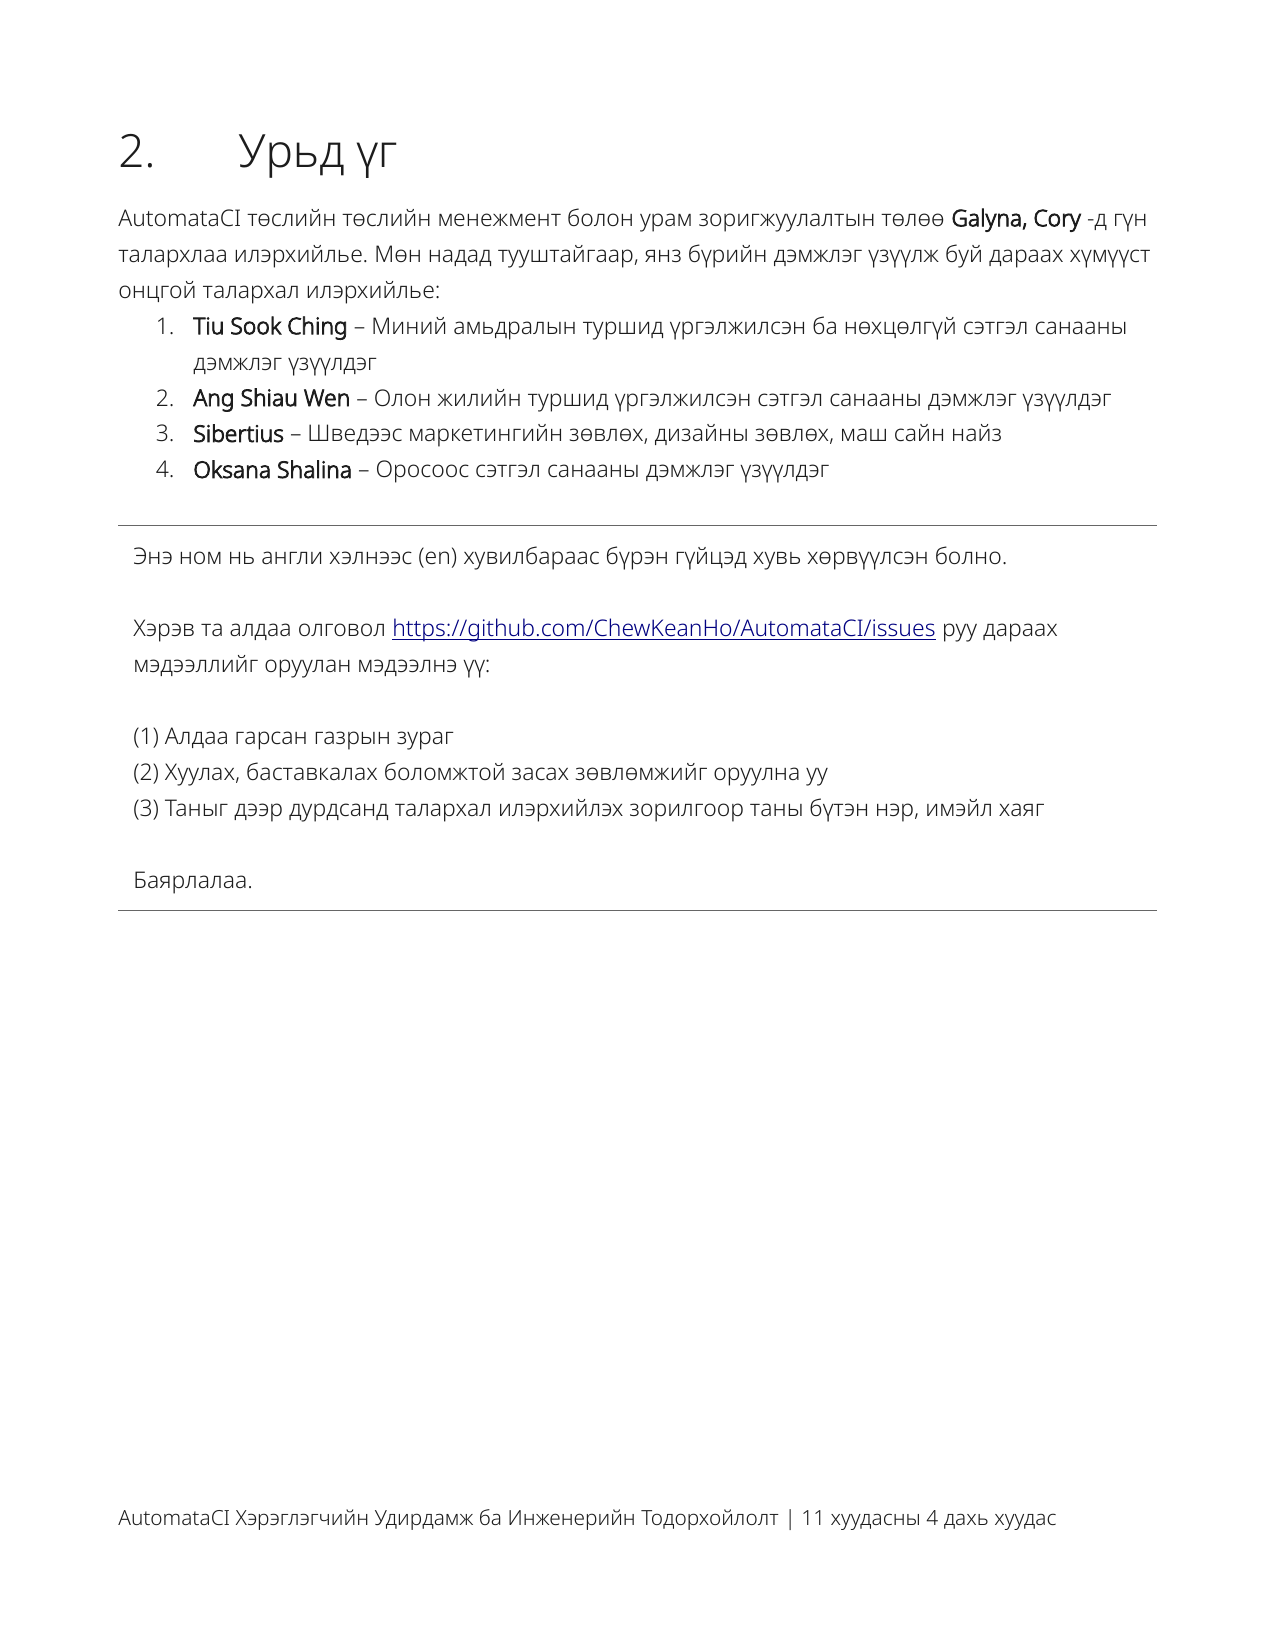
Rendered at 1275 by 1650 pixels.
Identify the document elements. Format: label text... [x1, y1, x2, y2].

list Ang Shiau Wen – Олон жилийн туршид үргэлжилсэн сэтгэл санааны дэмжлэг үзүүлдэг [156, 381, 1157, 413]
text (3) Таныг дээр дурдсанд талархал илэрхийлэх зорилгоор таны бүтэн нэр, имэйл хаяг [118, 777, 1157, 823]
text Энэ ном нь англи хэлнээс (en) хувилбараас бүрэн гүйцэд хувь хөрвүүлсэн болно. [118, 526, 1157, 572]
text Баярлалаа. [118, 849, 1157, 910]
subtitle Урьд үг [118, 118, 1157, 181]
list Tiu Sook Ching – Миний амьдралын туршид үргэлжилсэн ба нөхцөлгүй сэтгэл санааны дэмжлэг үзүүлдэг [156, 309, 1157, 377]
text AutomataCI төслийн төслийн менежмент болон урам зоригжуулалтын төлөө Galyna, Cory -д гүн талархлаа илэрхийлье. Мөн надад тууштайгаар, янз бүрийн дэмжлэг үзүүлж буй дараах хүмүүст онцгой талархал илэрхийлье: [118, 202, 1157, 305]
list Sibertius – Шведээс маркетингийн зөвлөх, дизайны зөвлөх, маш сайн найз [156, 417, 1157, 449]
text (2) Хуулах, баставкалах боломжтой засах зөвлөмжийг оруулна уу [118, 741, 1157, 777]
list Oksana Shalina – Оросоос сэтгэл санааны дэмжлэг үзүүлдэг [156, 453, 1157, 484]
text Хэрэв та алдаа олговол https://github.com/ChewKeanHo/AutomataCI/issues руу дараах мэдээллийг оруулан мэдээлнэ үү: [118, 597, 1157, 679]
text (1) Алдаа гарсан газрын зураг [118, 705, 1157, 741]
